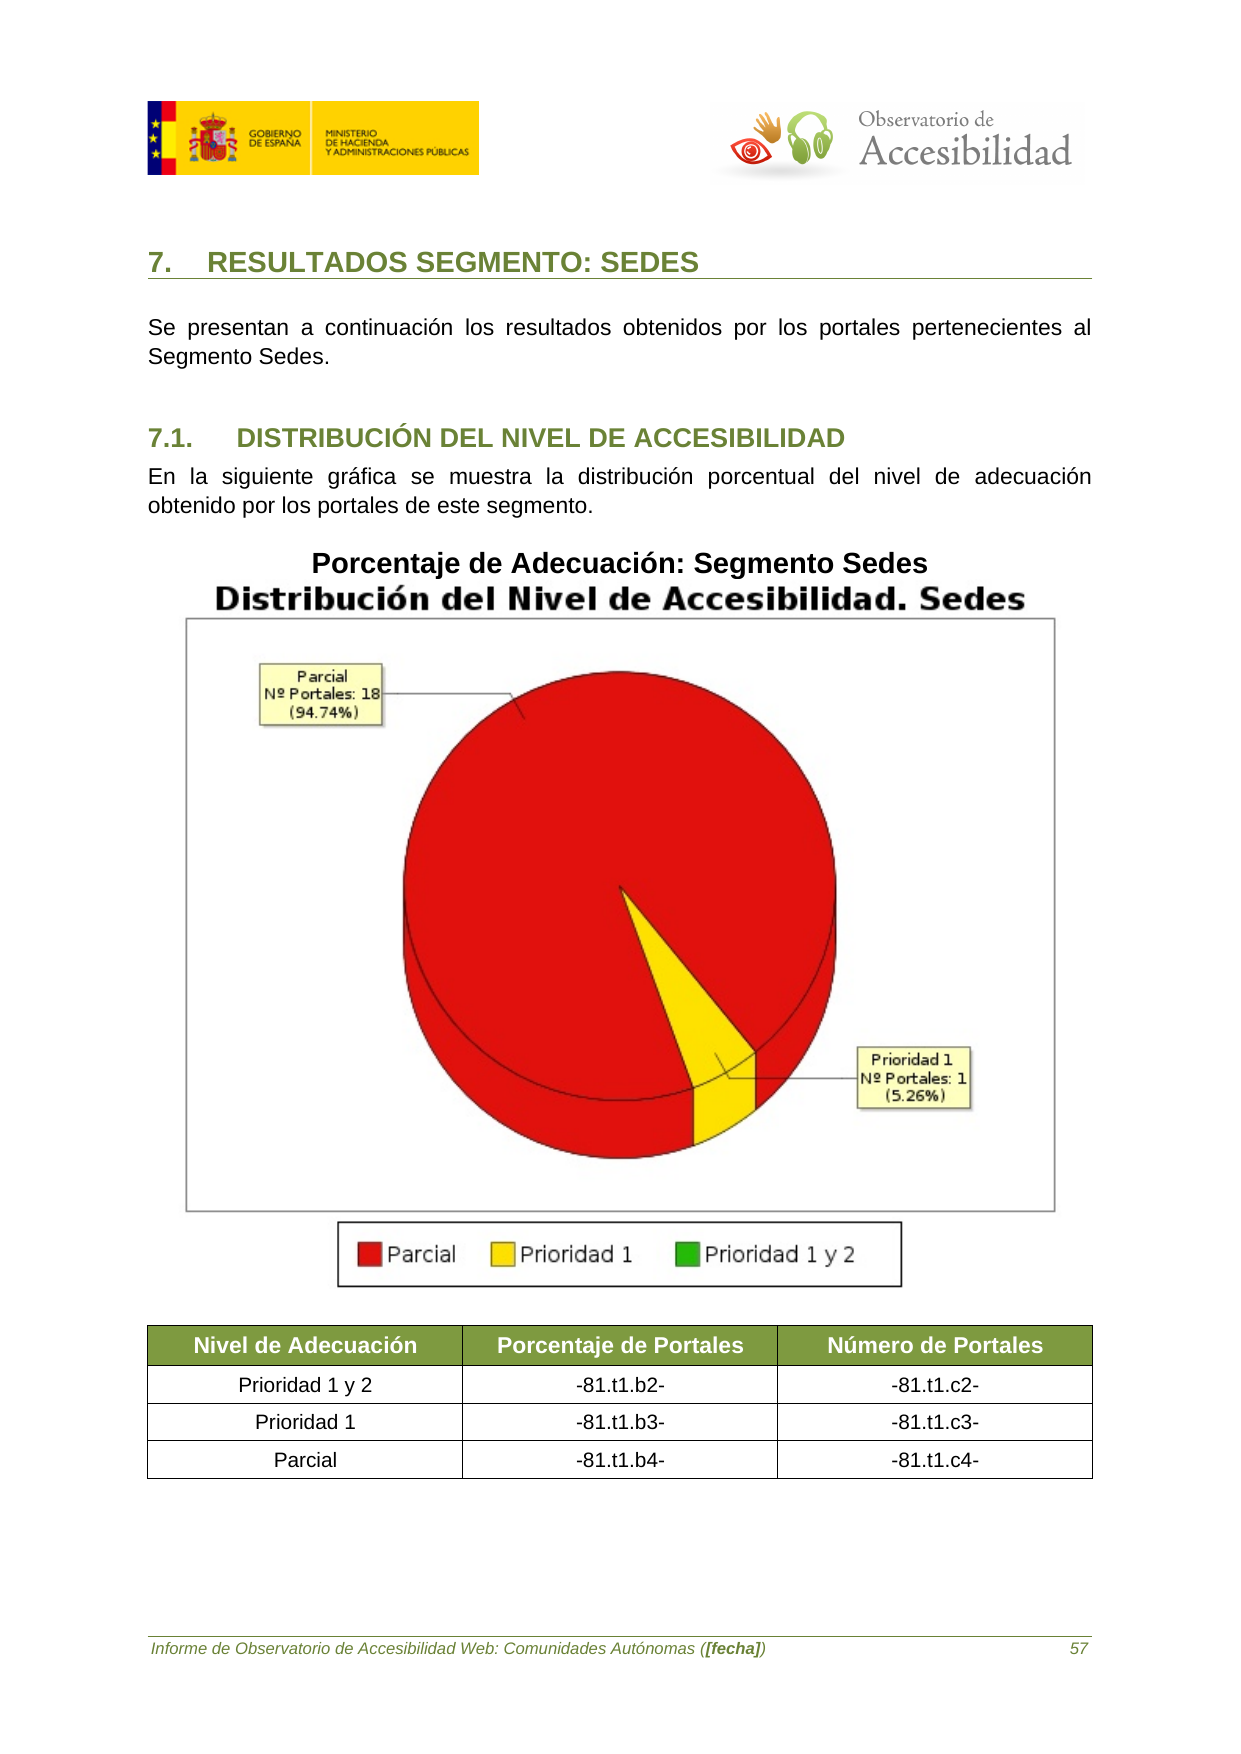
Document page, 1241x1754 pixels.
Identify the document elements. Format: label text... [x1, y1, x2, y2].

text Porcentaje de Adecuación: Segmento Sedes [148, 546, 1092, 579]
table_header Número de Portales [778, 1326, 1092, 1365]
text En la siguiente gráfica se muestra la distribución porcentual del nivel de adecuación obtenido por los portales de este segmento. [148, 463, 1092, 518]
table_cell Prioridad 1 [148, 1404, 462, 1440]
text Se presentan a continuación los resultados obtenidos por los portales pertenecientes al Segmento Sedes. [148, 314, 1092, 369]
subtitle Resultados Segmento: Sedes [148, 245, 1092, 278]
table_cell Parcial [148, 1441, 462, 1478]
picture [147, 101, 479, 175]
table_header Nivel de Adecuación [148, 1326, 462, 1365]
table_cell -81.t1.b4- [463, 1441, 777, 1478]
subtitle Distribución del nivel de accesibilidad [148, 422, 1092, 453]
picture [178, 579, 1062, 1289]
table_cell -81.t1.b2- [463, 1366, 777, 1403]
picture [710, 102, 1086, 185]
table_cell -81.t1.c4- [778, 1441, 1092, 1478]
table_cell -81.t1.c3- [778, 1404, 1092, 1440]
table_cell -81.t1.c2- [778, 1366, 1092, 1403]
table_cell -81.t1.b3- [463, 1404, 777, 1440]
table_cell Prioridad 1 y 2 [148, 1366, 462, 1403]
table_header Porcentaje de Portales [463, 1326, 777, 1365]
